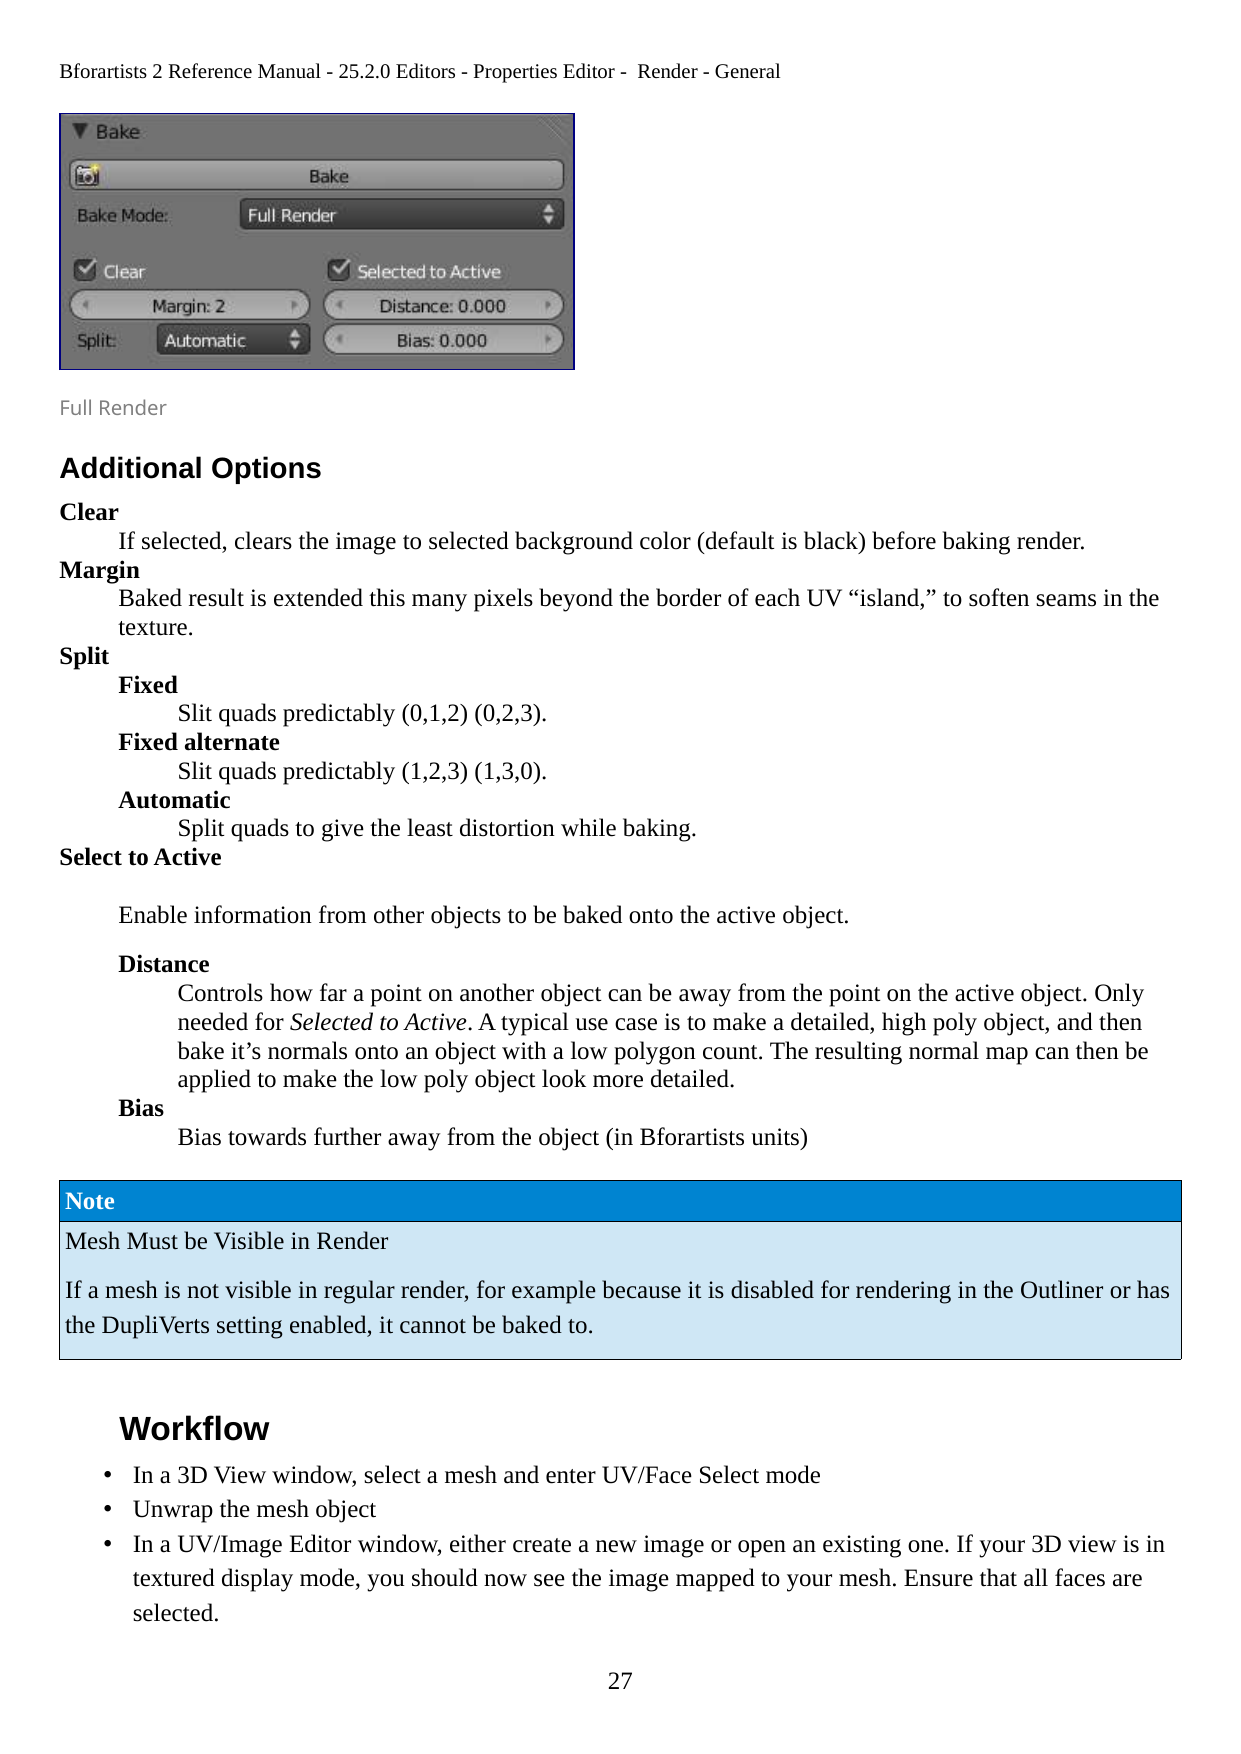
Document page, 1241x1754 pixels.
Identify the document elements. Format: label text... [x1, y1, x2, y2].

subtitle Margin [59, 555, 1181, 583]
subtitle Fixed alternate [118, 727, 1181, 756]
subtitle Split [59, 641, 1181, 670]
picture [61, 114, 573, 369]
list In a UV/Image Editor window, either create a new image or open an existing one. If your 3D view is in textured display mode, you should now see the image mapped to your mesh. Ensure that all faces are selected. [103, 1529, 1181, 1626]
text Full Render [59, 391, 1181, 422]
subtitle Fixed [118, 670, 1181, 698]
list If selected, clears the image to selected background color (default is black) before baking render. [118, 526, 1181, 555]
list Bias towards further away from the object (in Bforartists units) [177, 1122, 1181, 1151]
list In a 3D View window, select a mesh and enter UV/Face Select mode [103, 1460, 1181, 1488]
list Split quads to give the least distortion while baking. [177, 813, 1181, 842]
list Slit quads predictably (1,2,3) (1,3,0). [177, 756, 1181, 785]
subtitle Clear [59, 497, 1181, 526]
text Enable information from other objects to be baked onto the active object. [118, 900, 1181, 929]
subtitle Workflow [59, 1409, 1181, 1447]
subtitle Bias [118, 1093, 1181, 1122]
subtitle Select to Active [59, 842, 1181, 871]
list Controls how far a point on another object can be away from the point on the active object. Only needed for Selected to Active. A typical use case is to make a detailed, high poly object, and then bake it’s normals onto an object with a low polygon count. The resulting normal map can then be applied to make the low poly object look more detailed. [177, 978, 1181, 1093]
subtitle Additional Options [59, 451, 1181, 485]
list Slit quads predictably (0,1,2) (0,2,3). [177, 698, 1181, 727]
table_header Note [60, 1181, 1181, 1221]
subtitle Distance [118, 949, 1181, 978]
subtitle Automatic [118, 785, 1181, 813]
list Unwrap the mesh object [103, 1494, 1181, 1523]
table_cell Mesh Must be Visible in Render If a mesh is not visible in regular render, for example because it is disabled for rendering in the Outliner or has the DupliVerts setting enabled, it cannot be baked to. [60, 1222, 1181, 1359]
list Baked result is extended this many pixels beyond the border of each UV “island,” to soften seams in the texture. [118, 583, 1181, 641]
